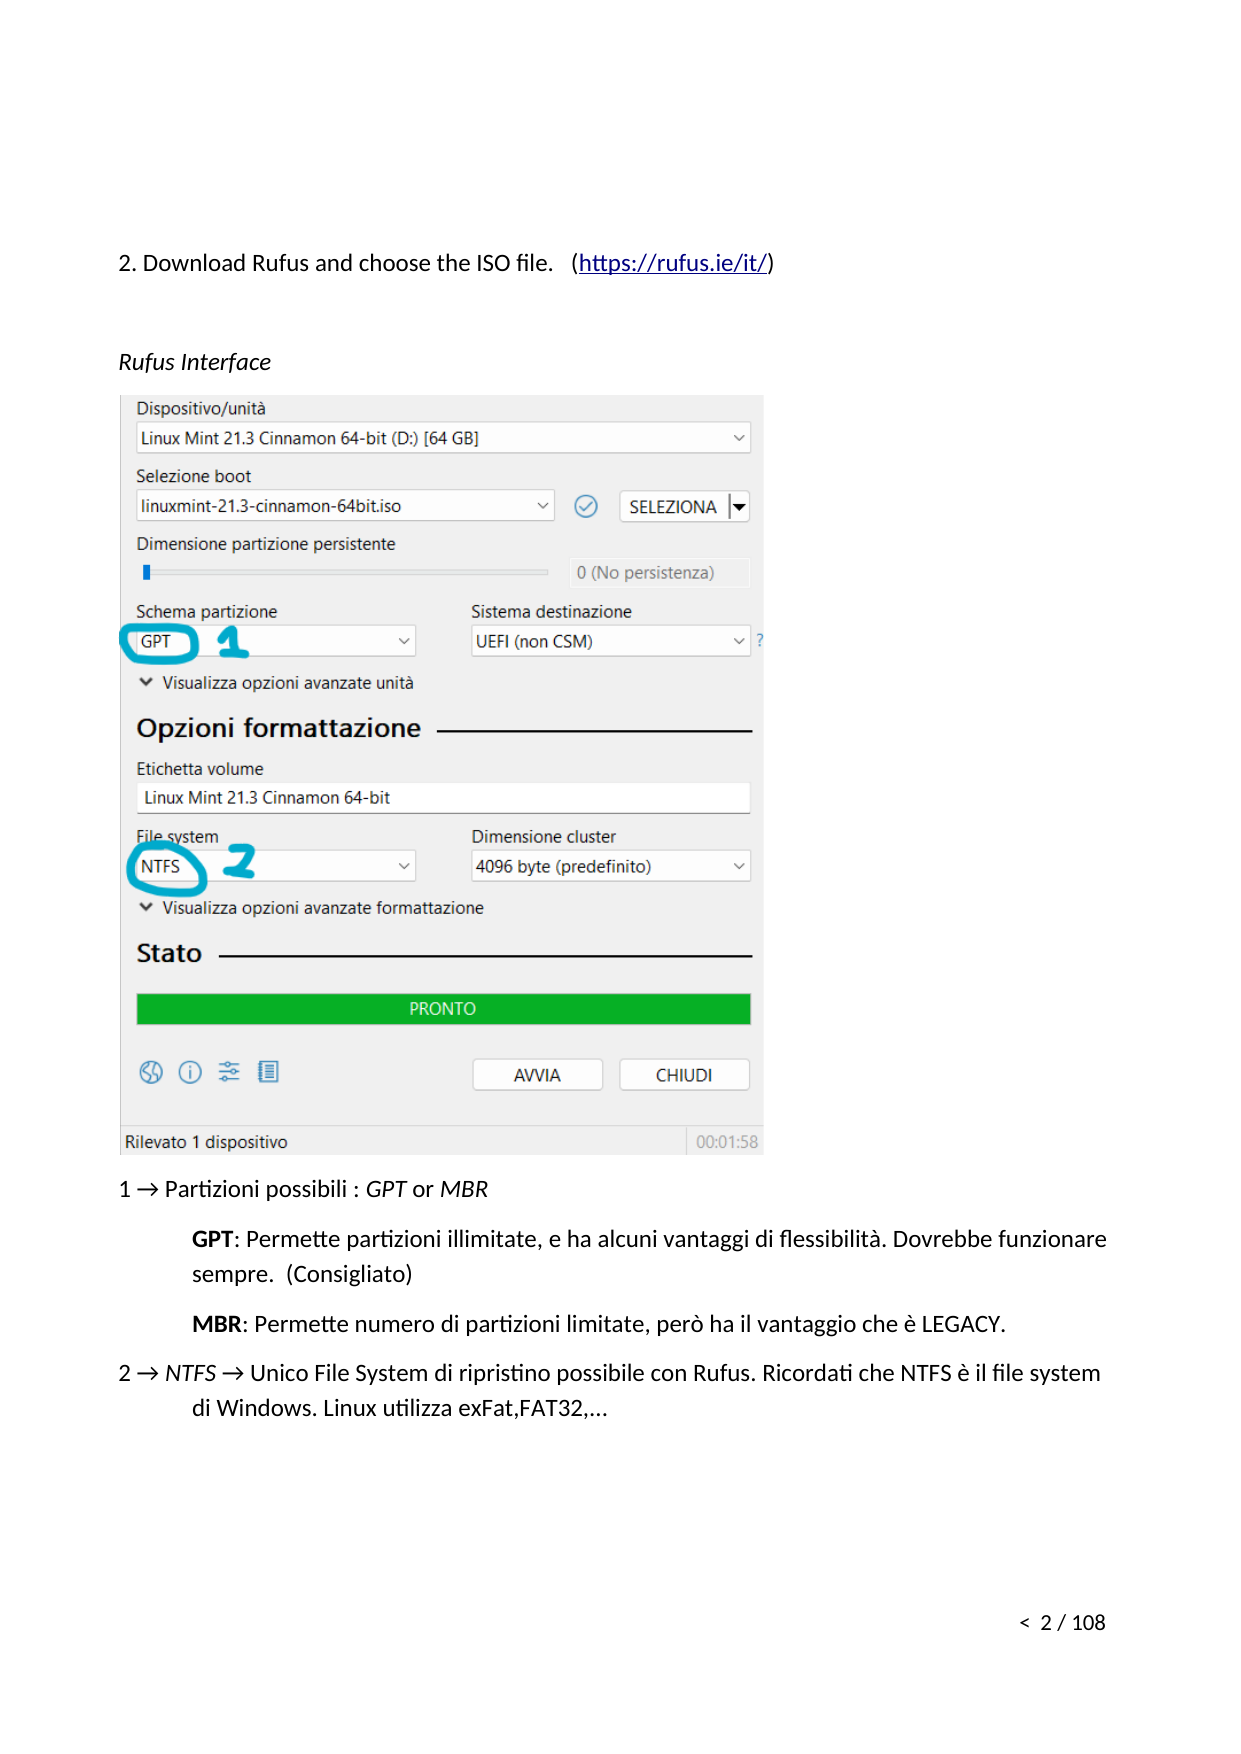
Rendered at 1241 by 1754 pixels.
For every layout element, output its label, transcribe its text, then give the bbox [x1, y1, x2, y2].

text Rufus Interface [118, 346, 1122, 376]
text 2 → NTFS → Unico File System di ripristino possibile con Rufus. Ricordati che NTFS è il file system di Windows. Linux utilizza exFat,FAT32,... [118, 1357, 1122, 1423]
picture [118, 395, 764, 1155]
text 1 → Partizioni possibili : GPT or MBR [118, 1174, 1122, 1204]
text MBR: Permette numero di partizioni limitate, però ha il vantaggio che è LEGACY. [118, 1308, 1122, 1338]
text GPT: Permette partizioni illimitate, e ha alcuni vantaggi di flessibilità. Dovrebbe funzionare sempre. (Consigliato) [118, 1223, 1122, 1289]
text 2. Download Rufus and choose the ISO file. (https://rufus.ie/it/) [118, 247, 1122, 277]
